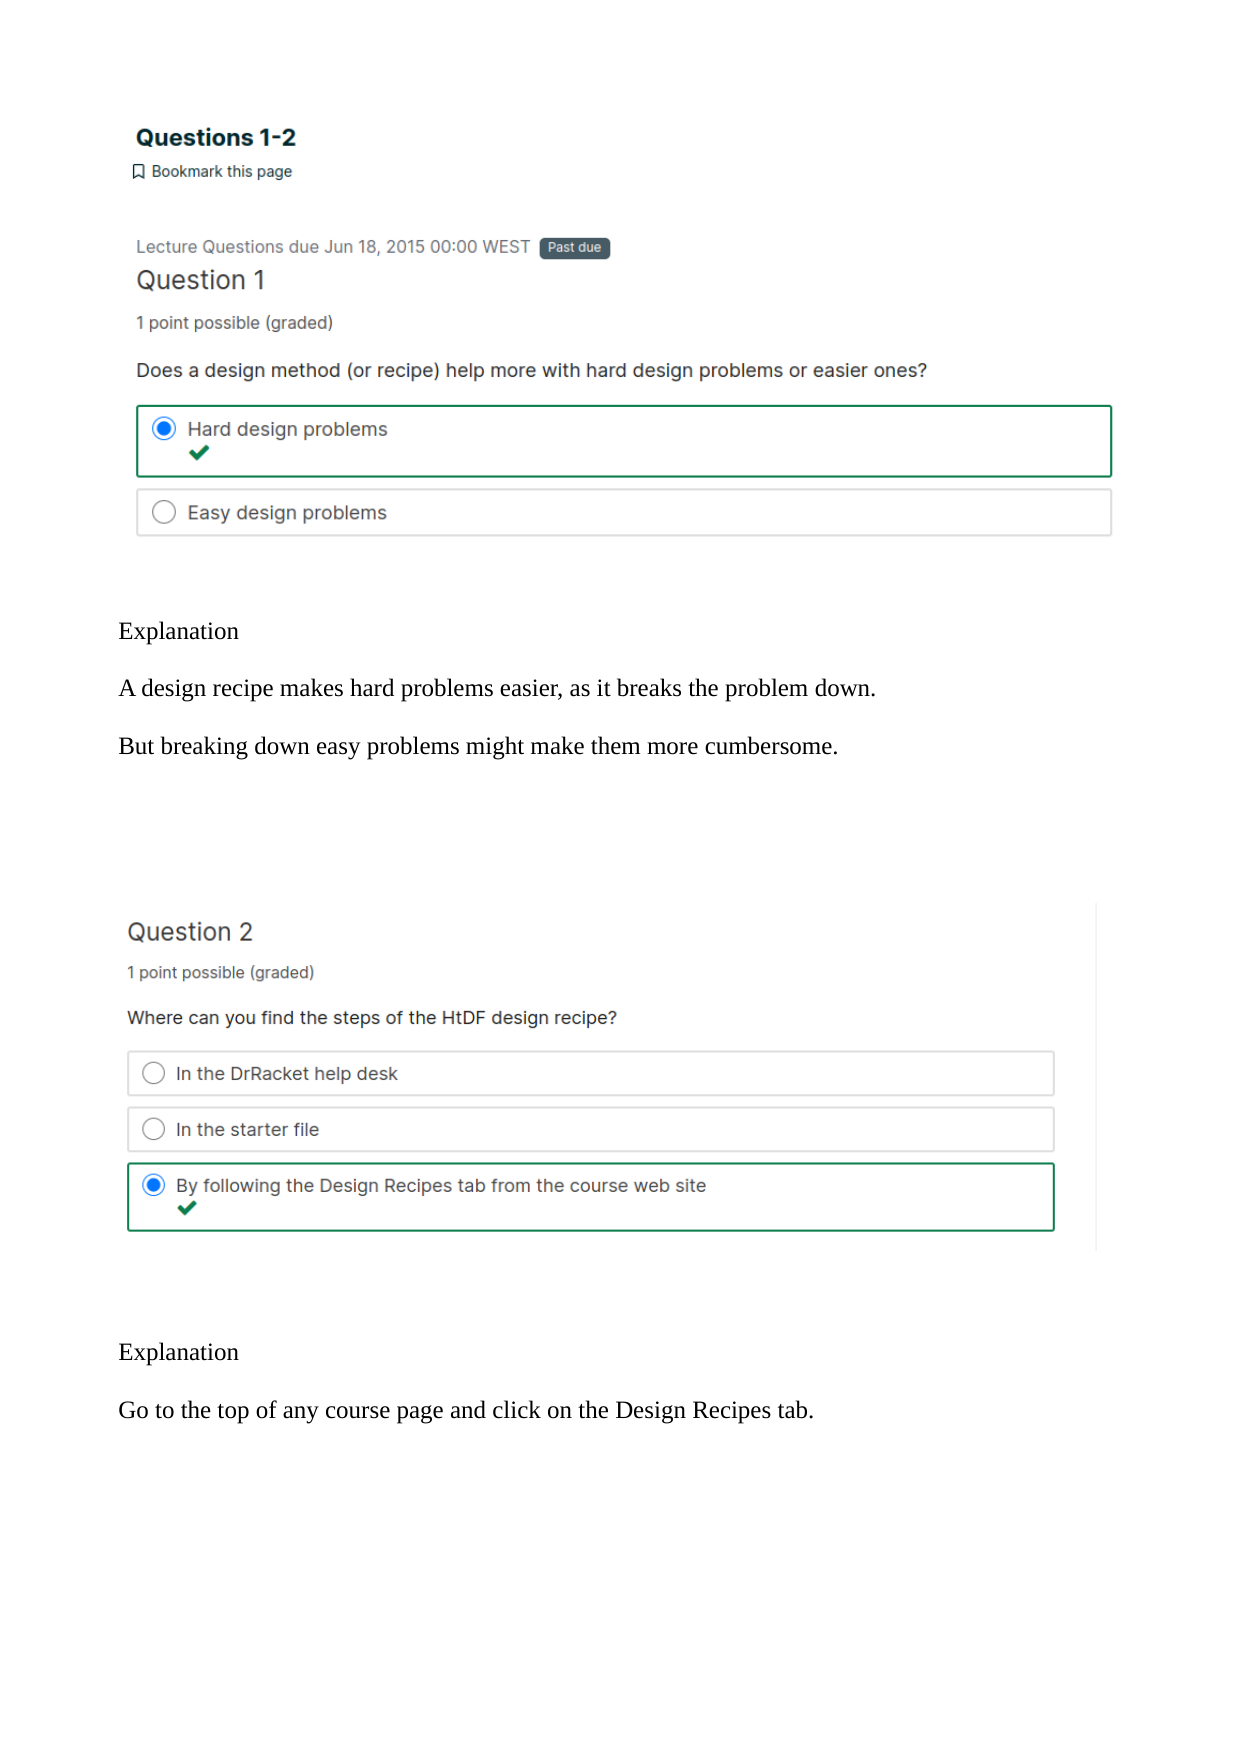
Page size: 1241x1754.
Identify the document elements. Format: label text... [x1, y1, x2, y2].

text A design recipe makes hard problems easier, as it breaks the problem down. [118, 673, 1122, 702]
text Go to the top of any course page and click on the Design Recipes tab. [118, 1395, 1122, 1423]
text Explanation [118, 1337, 1122, 1366]
text But breaking down easy problems might make them more cumbersome. [118, 731, 1122, 760]
text Explanation [118, 616, 1122, 645]
picture [118, 903, 1123, 1251]
picture [118, 118, 1123, 559]
